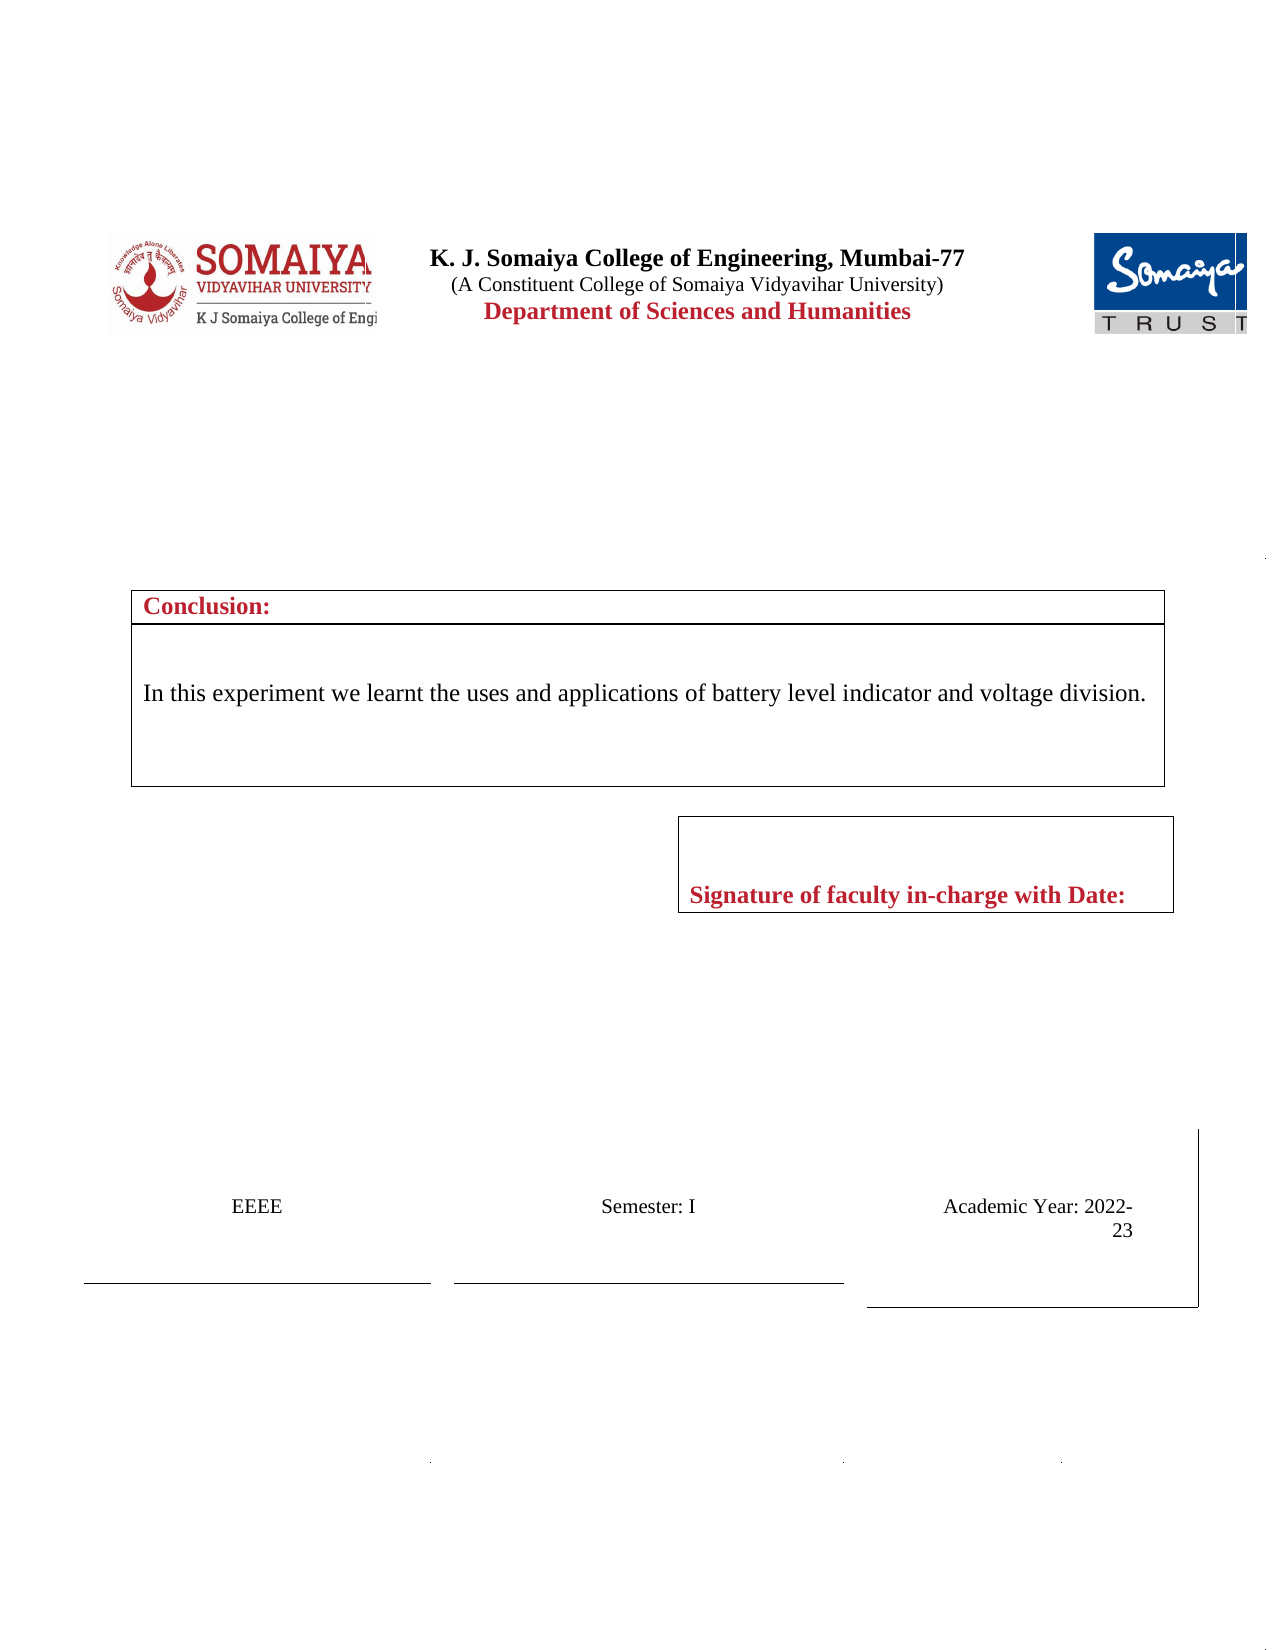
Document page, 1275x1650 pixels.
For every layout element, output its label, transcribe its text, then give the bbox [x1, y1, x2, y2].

table_header In this experiment we learnt the uses and applications of battery level indicator and voltage division. [132, 625, 1164, 786]
table_header Conclusion: [132, 591, 1164, 623]
table_header Signature of faculty in-charge with Date: [679, 817, 1173, 912]
